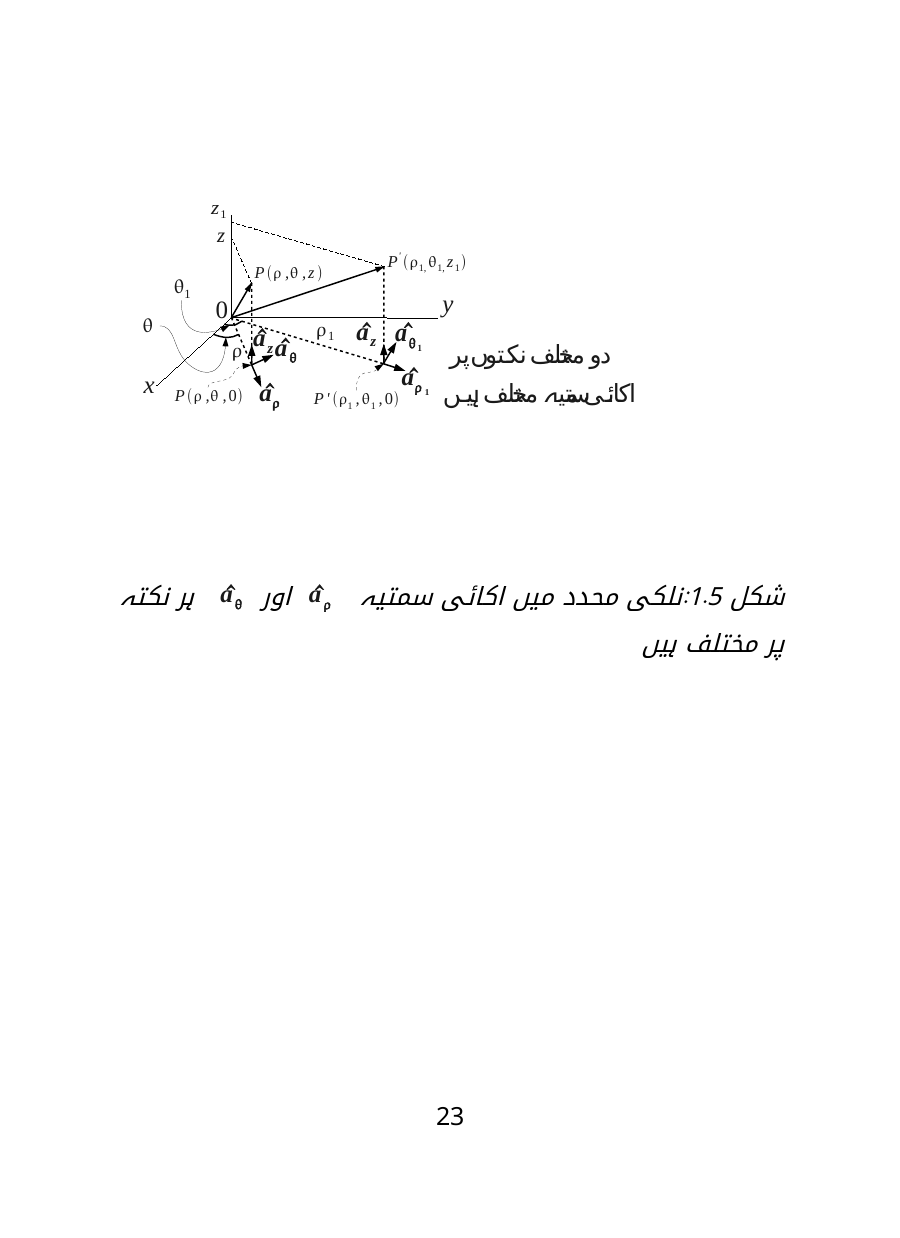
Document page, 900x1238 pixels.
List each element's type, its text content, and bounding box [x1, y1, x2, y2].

text شکل 1.5:نلکی محدد میں اکائی سمتیہ اور ہر نکتہ پر مختلف ہیں [114, 181, 784, 668]
